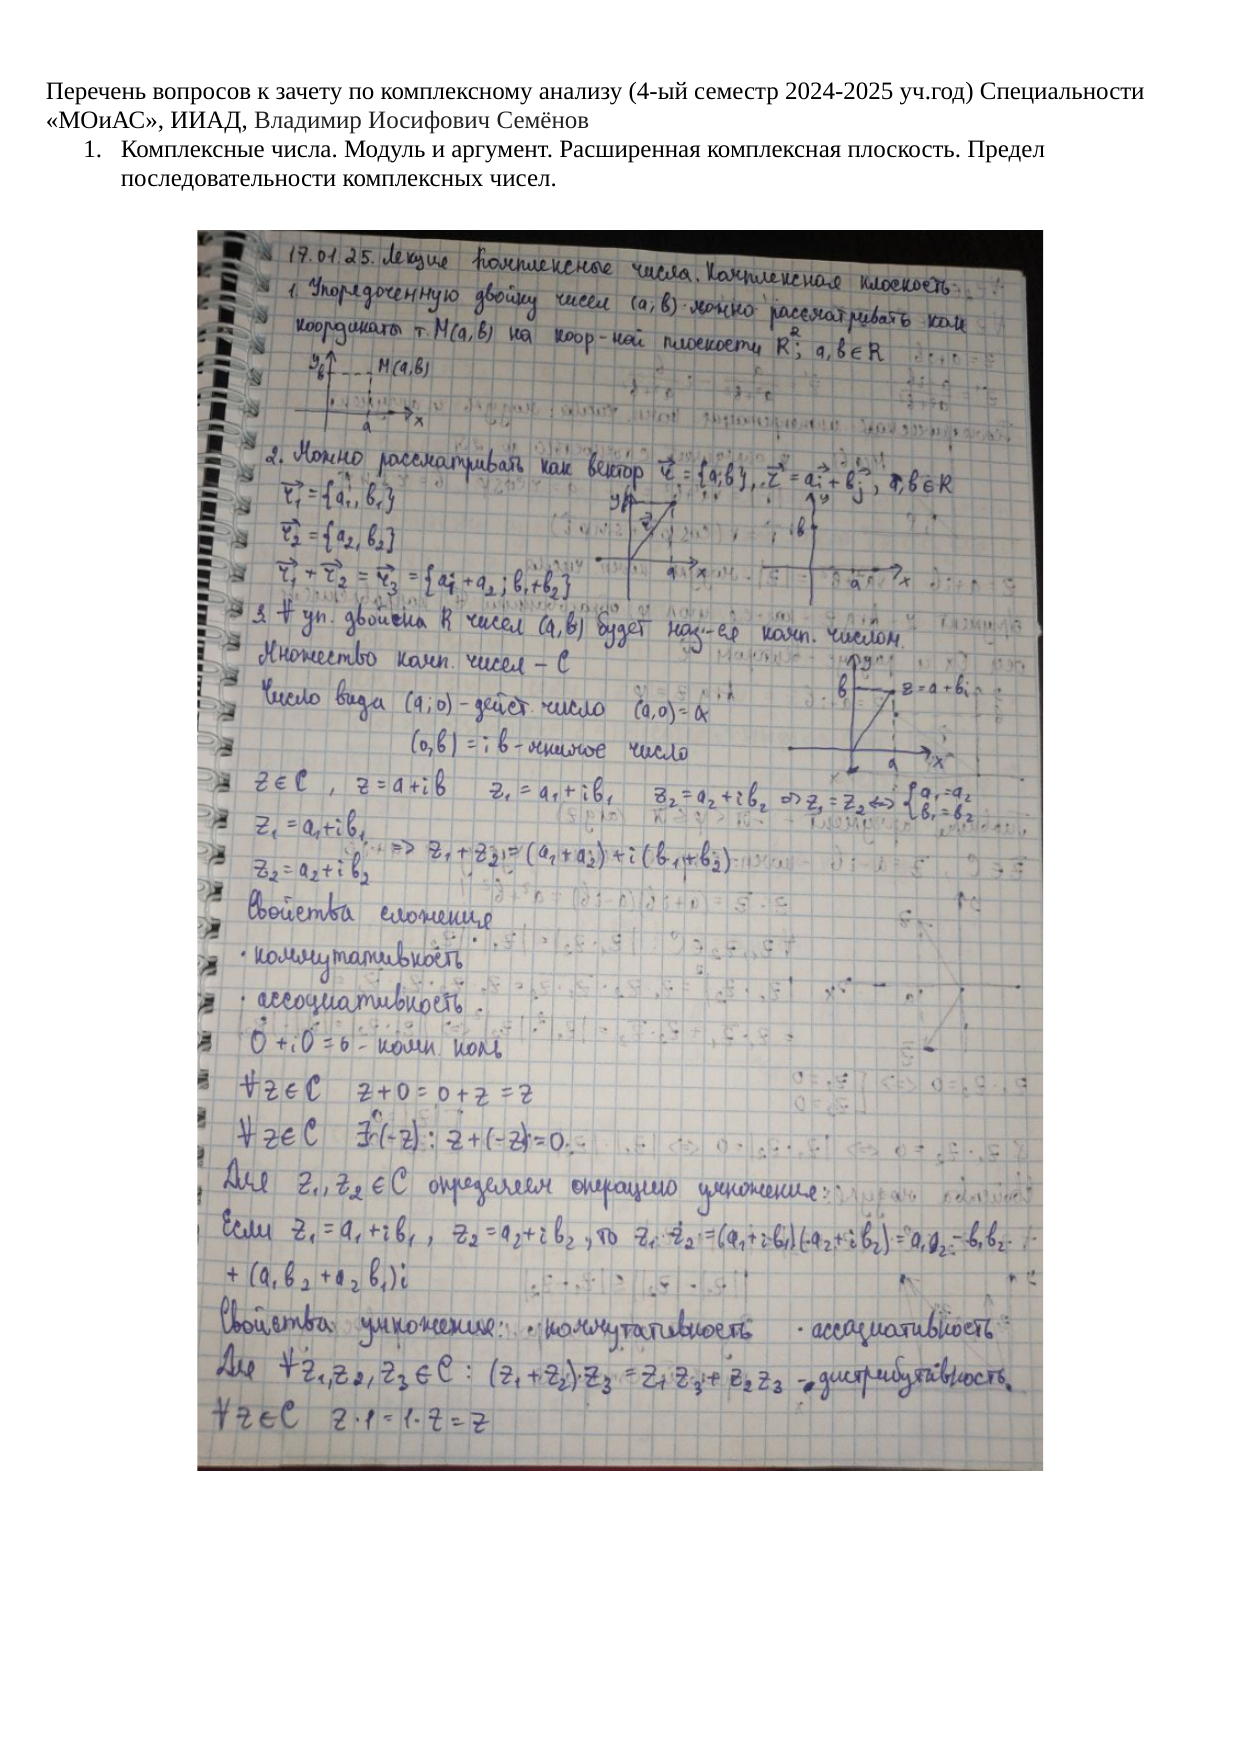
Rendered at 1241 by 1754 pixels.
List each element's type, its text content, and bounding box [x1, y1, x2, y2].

list Комплексные числа. Модуль и аргумент. Расширенная комплексная плоскость. Предел последовательности комплексных чисел. [83, 134, 1209, 191]
text Перечень вопросов к зачету по комплексному анализу (4-ый семестр 2024-2025 уч.год) Специальности «МОиАС», ИИАД, Владимир Иосифович Семёнов [46, 76, 1209, 134]
picture [197, 230, 1044, 1469]
